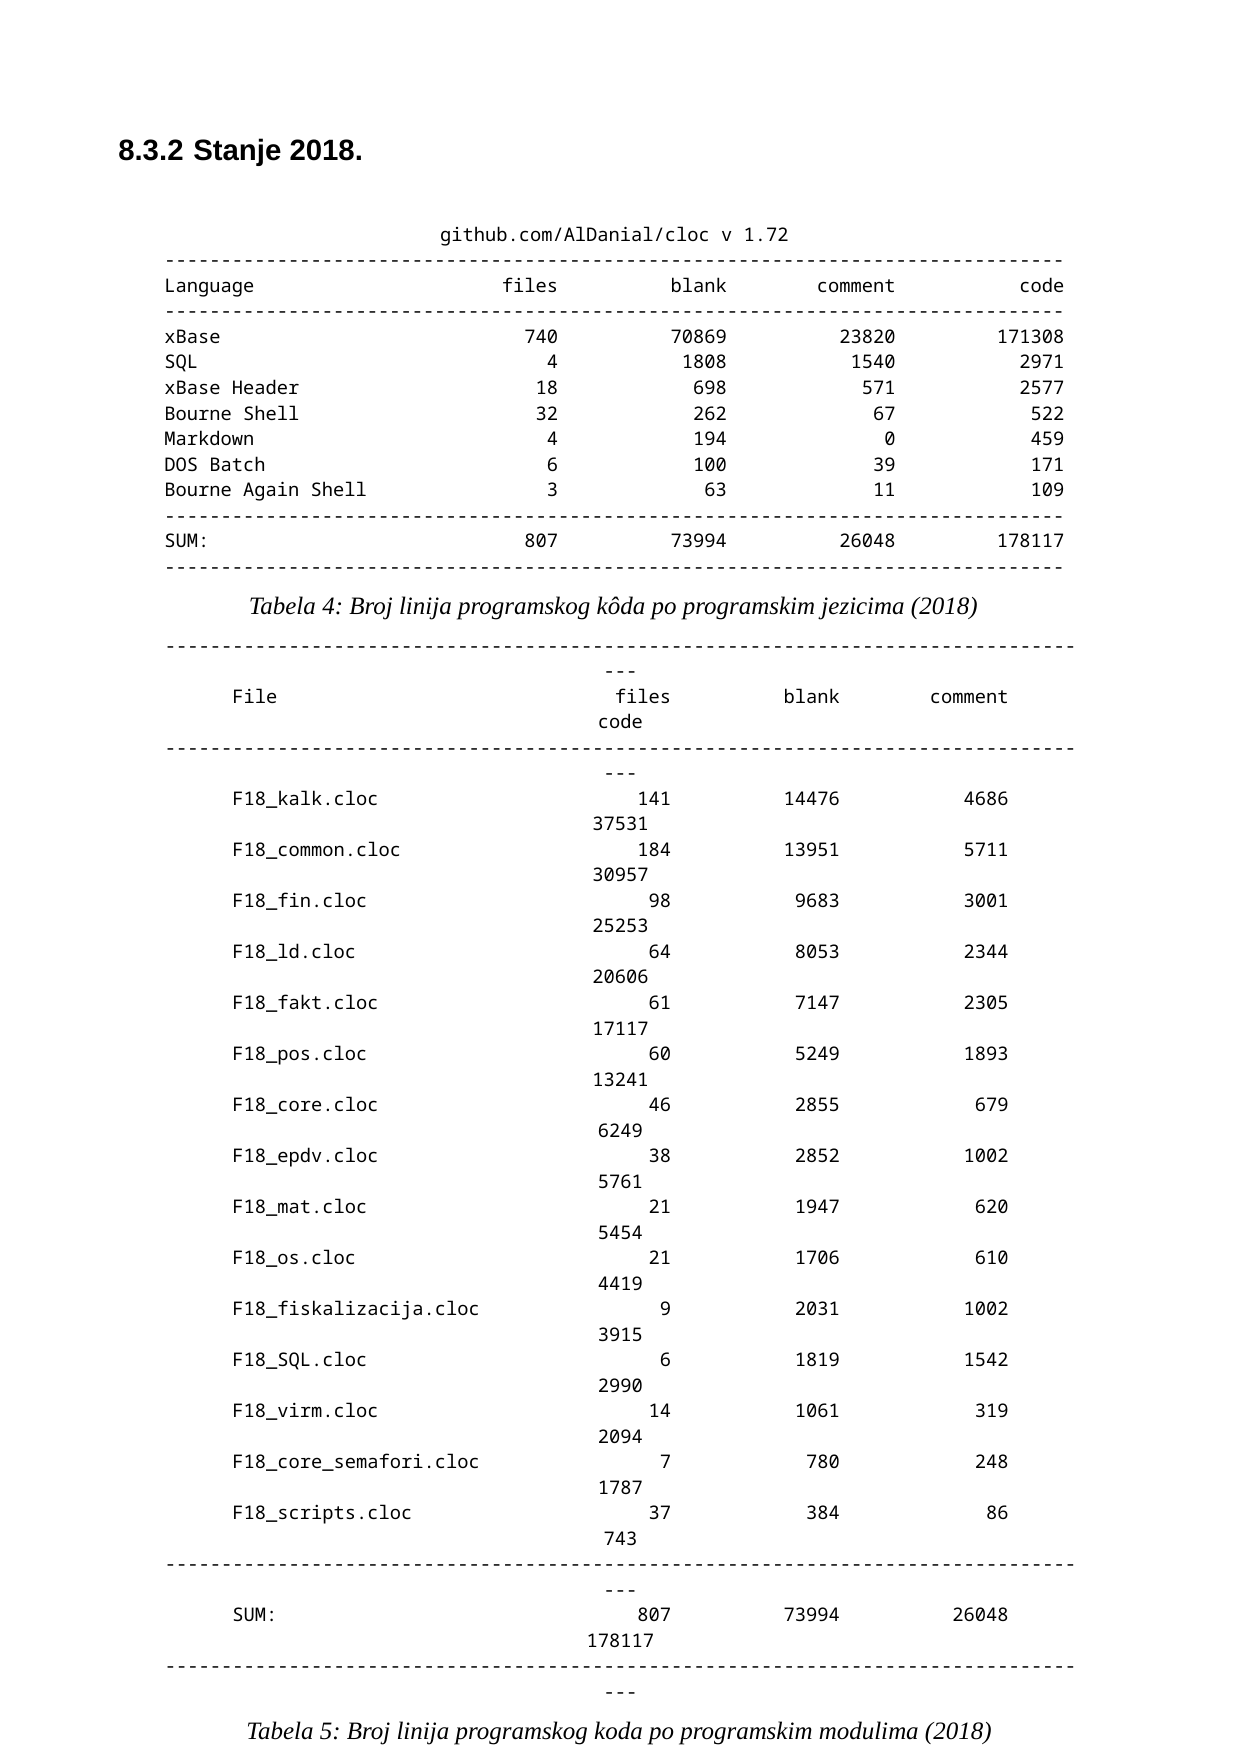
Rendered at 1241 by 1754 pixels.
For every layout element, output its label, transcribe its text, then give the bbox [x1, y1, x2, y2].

text ------------------------------------------------------------------------------------ [637, 1653, 1081, 1704]
text F18_mat.cloc 21 1947 620 5454 [159, 1193, 1081, 1244]
text F18_core_semafori.cloc 7 780 248 1787 [643, 1449, 1081, 1500]
text Tabela 4: Broj linija programskog kôda po programskim jezicima (2018) [160, 591, 1068, 620]
text File files blank comment code [159, 683, 1081, 734]
text ------------------------------------------------------------------------------------ [637, 1551, 1081, 1602]
text F18_scripts.cloc 37 384 86 743 [637, 1500, 1081, 1551]
text F18_virm.cloc 14 1061 319 2094 [643, 1398, 1081, 1449]
text F18_core_semafori.cloc 7 780 248 1787 [159, 1449, 598, 1500]
text github.com/AlDanial/cloc v 1.72 [160, 221, 440, 247]
text Tabela 5: Broj linija programskog koda po programskim modulima (2018) [159, 1716, 1081, 1745]
text F18_kalk.cloc 141 14476 4686 37531 [648, 785, 1081, 836]
text F18_epdv.cloc 38 2852 1002 5761 [159, 1142, 1081, 1193]
text F18_common.cloc 184 13951 5711 30957 [159, 836, 592, 887]
text F18_os.cloc 21 1706 610 4419 [159, 1244, 1081, 1296]
text F18_SQL.cloc 6 1819 1542 2990 [643, 1347, 1081, 1398]
text F18_SQL.cloc 6 1819 1542 2990 [159, 1347, 598, 1398]
text F18_fakt.cloc 61 7147 2305 17117 [648, 989, 1081, 1040]
text F18_pos.cloc 60 5249 1893 13241 [648, 1040, 1081, 1091]
text ------------------------------------------------------------------------------------ [159, 1551, 603, 1602]
text F18_core.cloc 46 2855 679 6249 [159, 1091, 598, 1142]
text ------------------------------------------------------------------------------------ [159, 632, 1081, 683]
text F18_scripts.cloc 37 384 86 743 [159, 1500, 603, 1551]
text F18_fiskalizacija.cloc 9 2031 1002 3915 [643, 1296, 1081, 1347]
text SUM: 807 73994 26048 178117 [159, 1602, 586, 1653]
text F18_kalk.cloc 141 14476 4686 37531 [159, 785, 592, 836]
text SUM: 807 73994 26048 178117 [160, 527, 1068, 553]
text F18_fin.cloc 98 9683 3001 25253 [648, 887, 1081, 938]
text F18_common.cloc 184 13951 5711 30957 [648, 836, 1081, 887]
text F18_pos.cloc 60 5249 1893 13241 [159, 1040, 592, 1091]
text ------------------------------------------------------------------------------------ [159, 734, 1081, 785]
text F18_core.cloc 46 2855 679 6249 [643, 1091, 1081, 1142]
text F18_fin.cloc 98 9683 3001 25253 [159, 887, 592, 938]
text F18_ld.cloc 64 8053 2344 20606 [648, 938, 1081, 989]
text F18_fakt.cloc 61 7147 2305 17117 [159, 989, 592, 1040]
text github.com/AlDanial/cloc v 1.72 [788, 221, 1068, 247]
text SUM: 807 73994 26048 178117 [654, 1602, 1081, 1653]
text ------------------------------------------------------------------------------------ [159, 1653, 603, 1704]
subtitle Stanje 2018. [118, 133, 1122, 166]
text F18_virm.cloc 14 1061 319 2094 [159, 1398, 598, 1449]
text F18_ld.cloc 64 8053 2344 20606 [159, 938, 592, 989]
text F18_fiskalizacija.cloc 9 2031 1002 3915 [159, 1296, 598, 1347]
